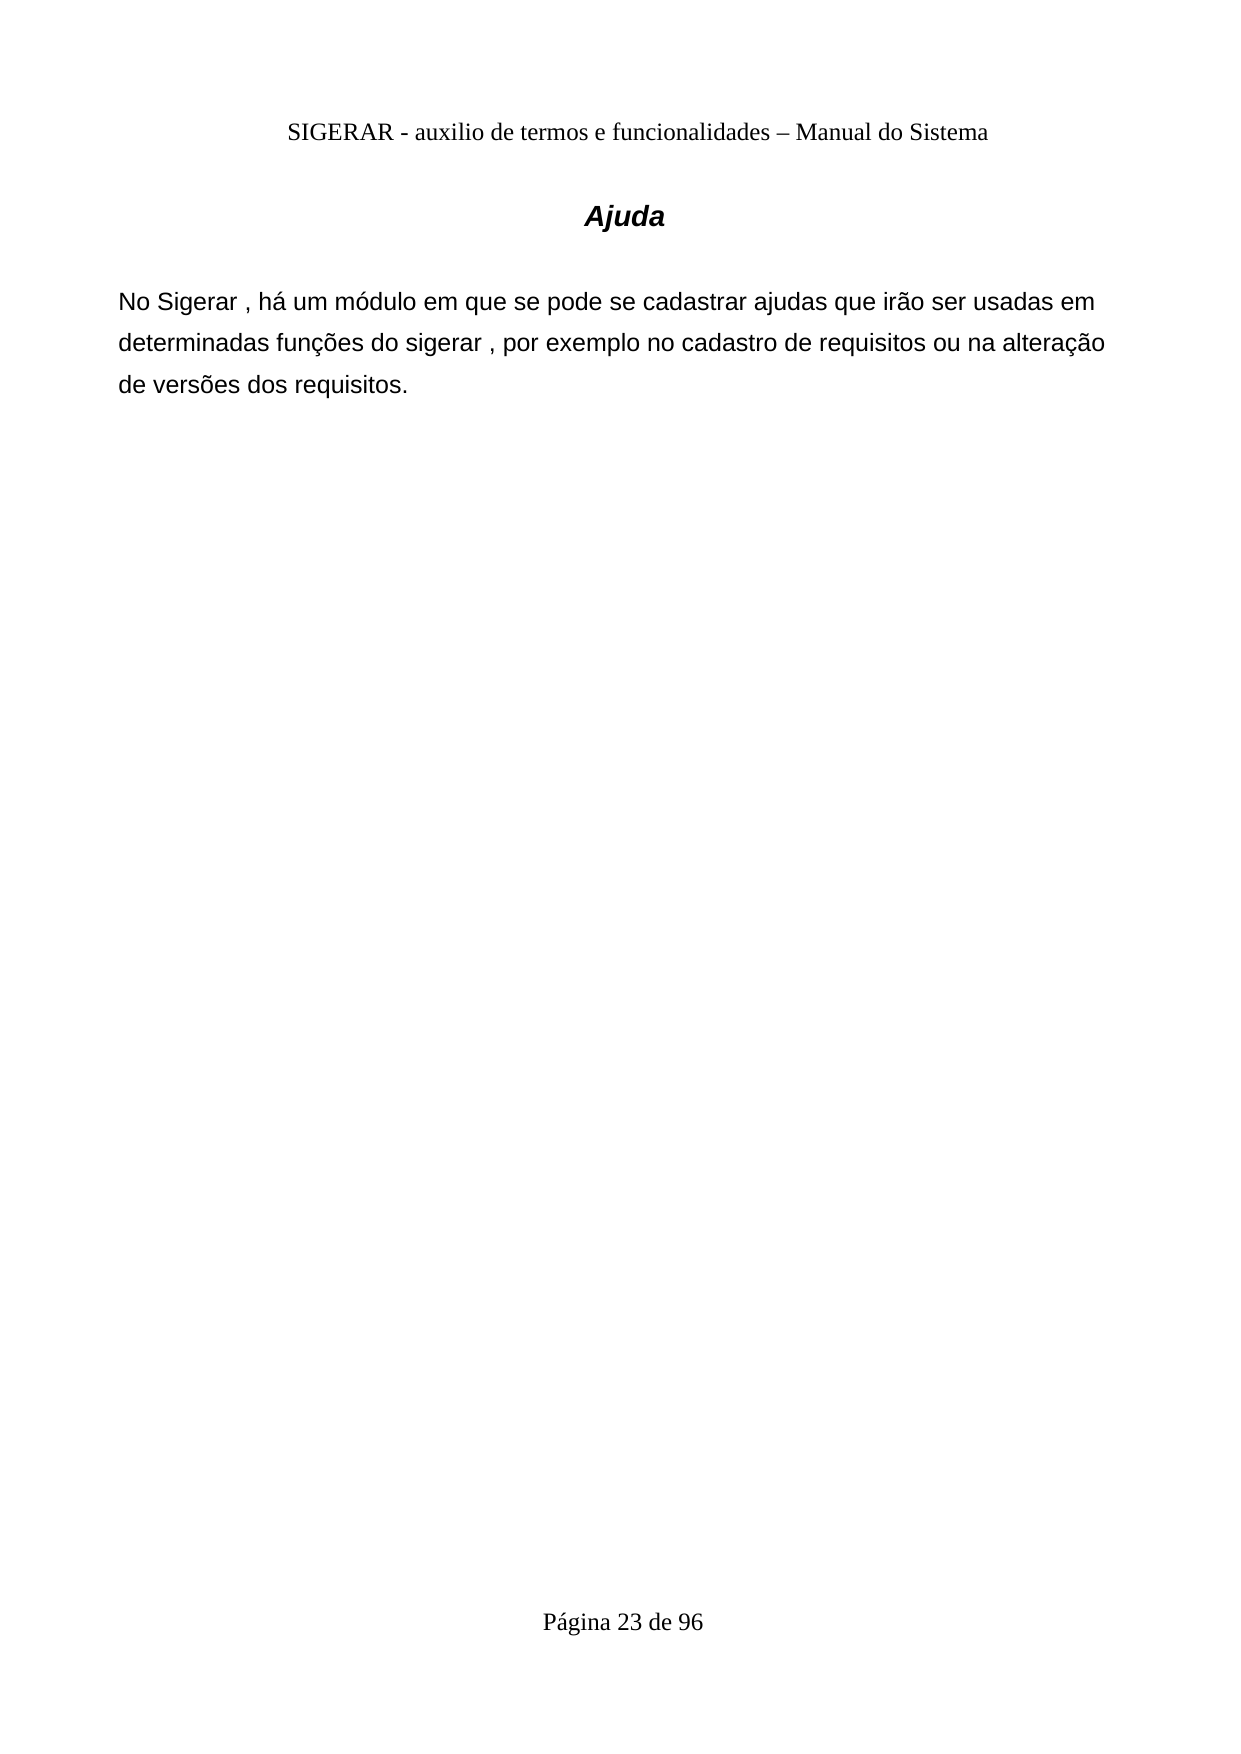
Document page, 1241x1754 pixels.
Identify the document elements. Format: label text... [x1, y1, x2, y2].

text No Sigerar , há um módulo em que se pode se cadastrar ajudas que irão ser usadas em determinadas funções do sigerar , por exemplo no cadastro de requisitos ou na alteração de versões dos requisitos. [118, 287, 1134, 399]
subtitle Ajuda [118, 200, 1134, 233]
